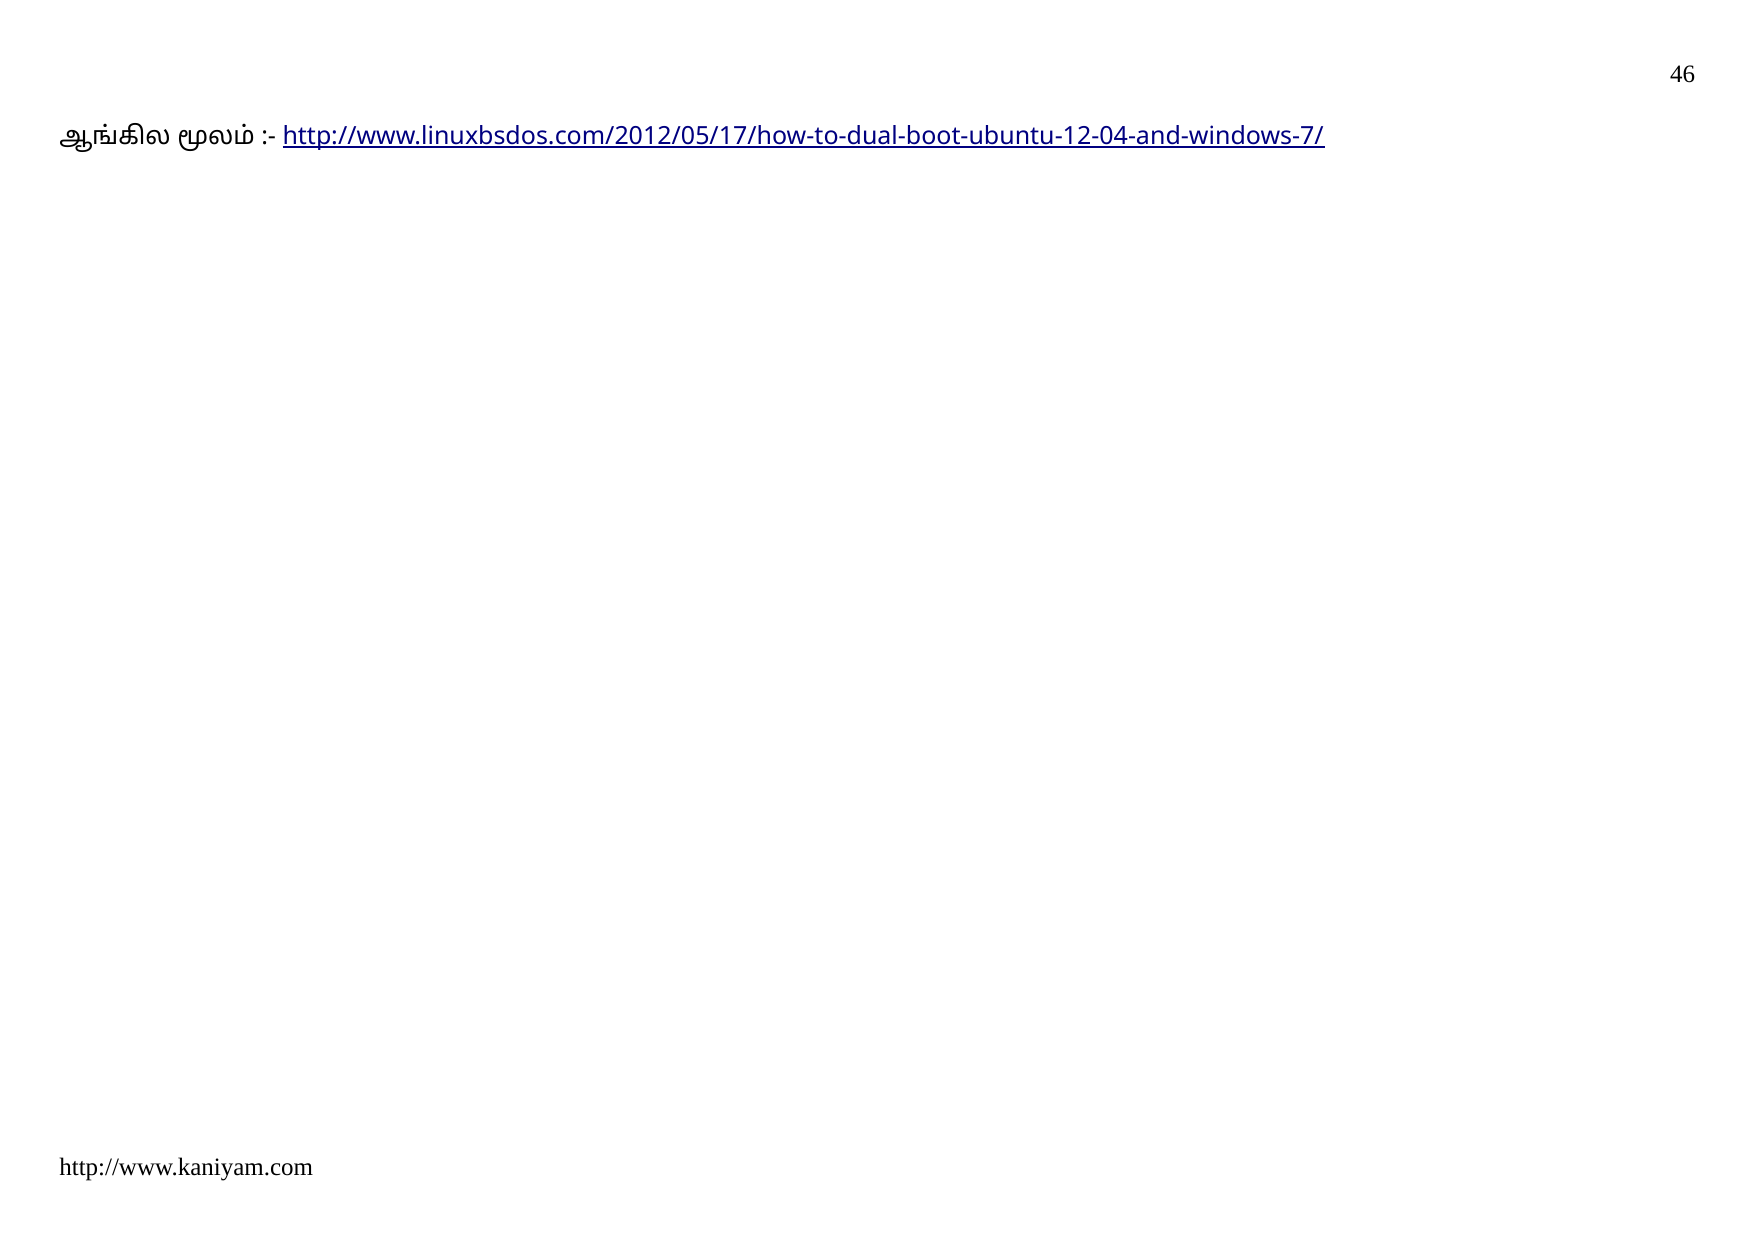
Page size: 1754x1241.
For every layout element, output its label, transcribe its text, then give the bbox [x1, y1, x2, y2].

text ஆங்கில மூலம் :- http://www.linuxbsdos.com/2012/05/17/how-to-dual-boot-ubuntu-12-04-and-windows-7/ [59, 117, 1695, 153]
